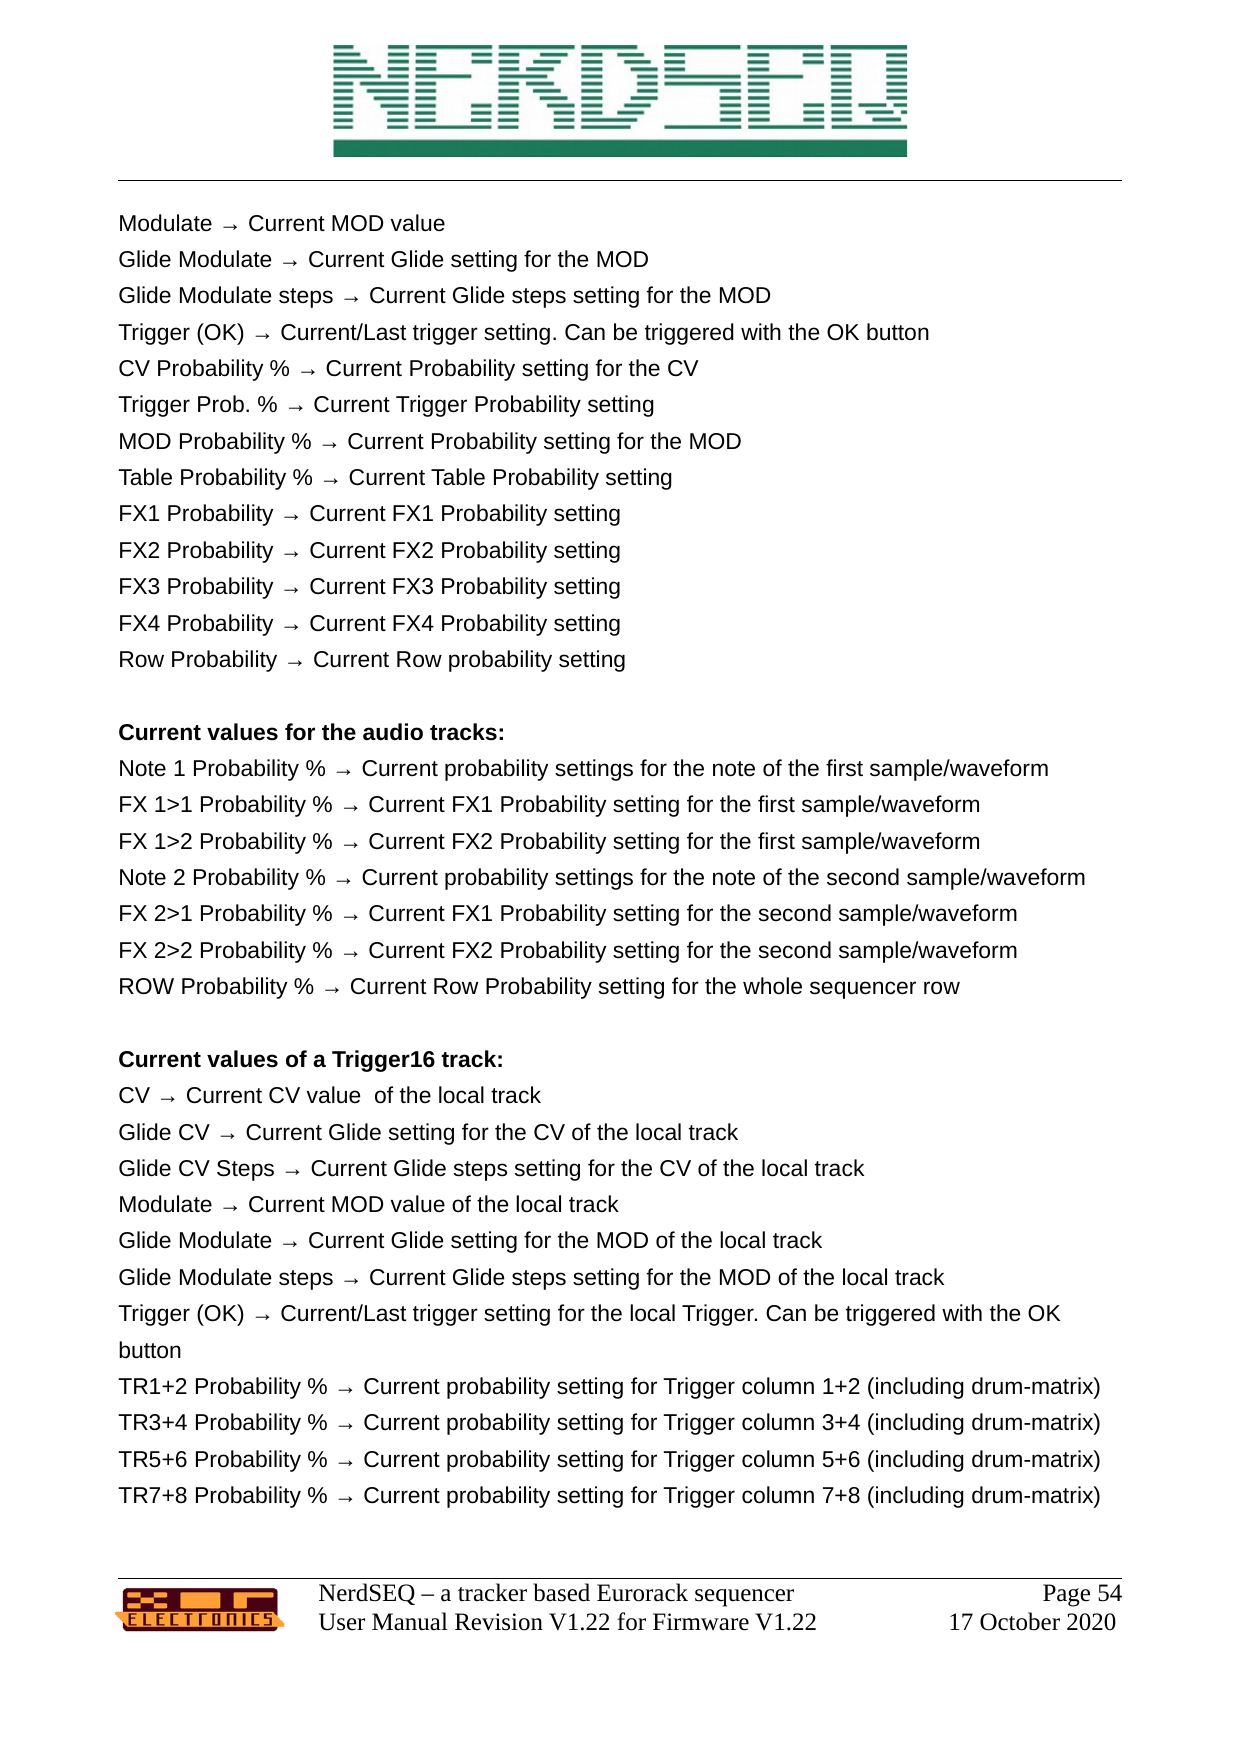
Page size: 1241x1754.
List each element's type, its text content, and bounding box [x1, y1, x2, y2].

text FX2 Probability → Current FX2 Probability setting [118, 537, 1122, 563]
text FX 2>2 Probability % → Current FX2 Probability setting for the second sample/waveform [118, 937, 1122, 963]
text FX1 Probability → Current FX1 Probability setting [118, 500, 1122, 527]
text Note 2 Probability % → Current probability settings for the note of the second sample/waveform [118, 864, 1122, 890]
text MOD Probability % → Current Probability setting for the MOD [118, 428, 1122, 454]
text TR3+4 Probability % → Current probability setting for Trigger column 3+4 (including drum-matrix) [118, 1409, 1122, 1436]
picture [115, 1584, 285, 1634]
text Trigger Prob. % → Current Trigger Probability setting [118, 391, 1122, 418]
text Row Probability → Current Row probability setting [118, 646, 1122, 672]
picture [333, 45, 908, 157]
text Modulate → Current MOD value [118, 209, 1122, 236]
text Trigger (OK) → Current/Last trigger setting for the local Trigger. Can be triggered with the OK button [118, 1300, 1122, 1363]
text TR1+2 Probability % → Current probability setting for Trigger column 1+2 (including drum-matrix) [118, 1373, 1122, 1399]
text Glide Modulate steps → Current Glide steps setting for the MOD [118, 282, 1122, 309]
text TR7+8 Probability % → Current probability setting for Trigger column 7+8 (including drum-matrix) [118, 1482, 1122, 1508]
text Current values for the audio tracks: [118, 718, 1122, 745]
text Glide Modulate steps → Current Glide steps setting for the MOD of the local track [118, 1264, 1122, 1290]
text Modulate → Current MOD value of the local track [118, 1191, 1122, 1217]
text FX 1>2 Probability % → Current FX2 Probability setting for the first sample/waveform [118, 828, 1122, 854]
text Glide CV → Current Glide setting for the CV of the local track [118, 1118, 1122, 1145]
text Glide Modulate → Current Glide setting for the MOD [118, 246, 1122, 272]
text Glide Modulate → Current Glide setting for the MOD of the local track [118, 1227, 1122, 1254]
text CV Probability % → Current Probability setting for the CV [118, 355, 1122, 381]
text FX3 Probability → Current FX3 Probability setting [118, 573, 1122, 599]
text FX4 Probability → Current FX4 Probability setting [118, 609, 1122, 636]
text Note 1 Probability % → Current probability settings for the note of the first sample/waveform [118, 755, 1122, 781]
text Current values of a Trigger16 track: [118, 1046, 1122, 1072]
text FX 1>1 Probability % → Current FX1 Probability setting for the first sample/waveform [118, 791, 1122, 818]
text TR5+6 Probability % → Current probability setting for Trigger column 5+6 (including drum-matrix) [118, 1446, 1122, 1472]
text ROW Probability % → Current Row Probability setting for the whole sequencer row [118, 973, 1122, 999]
text FX 2>1 Probability % → Current FX1 Probability setting for the second sample/waveform [118, 900, 1122, 927]
text Glide CV Steps → Current Glide steps setting for the CV of the local track [118, 1155, 1122, 1181]
text Table Probability % → Current Table Probability setting [118, 464, 1122, 490]
text Trigger (OK) → Current/Last trigger setting. Can be triggered with the OK button [118, 319, 1122, 345]
text CV → Current CV value of the local track [118, 1082, 1122, 1108]
